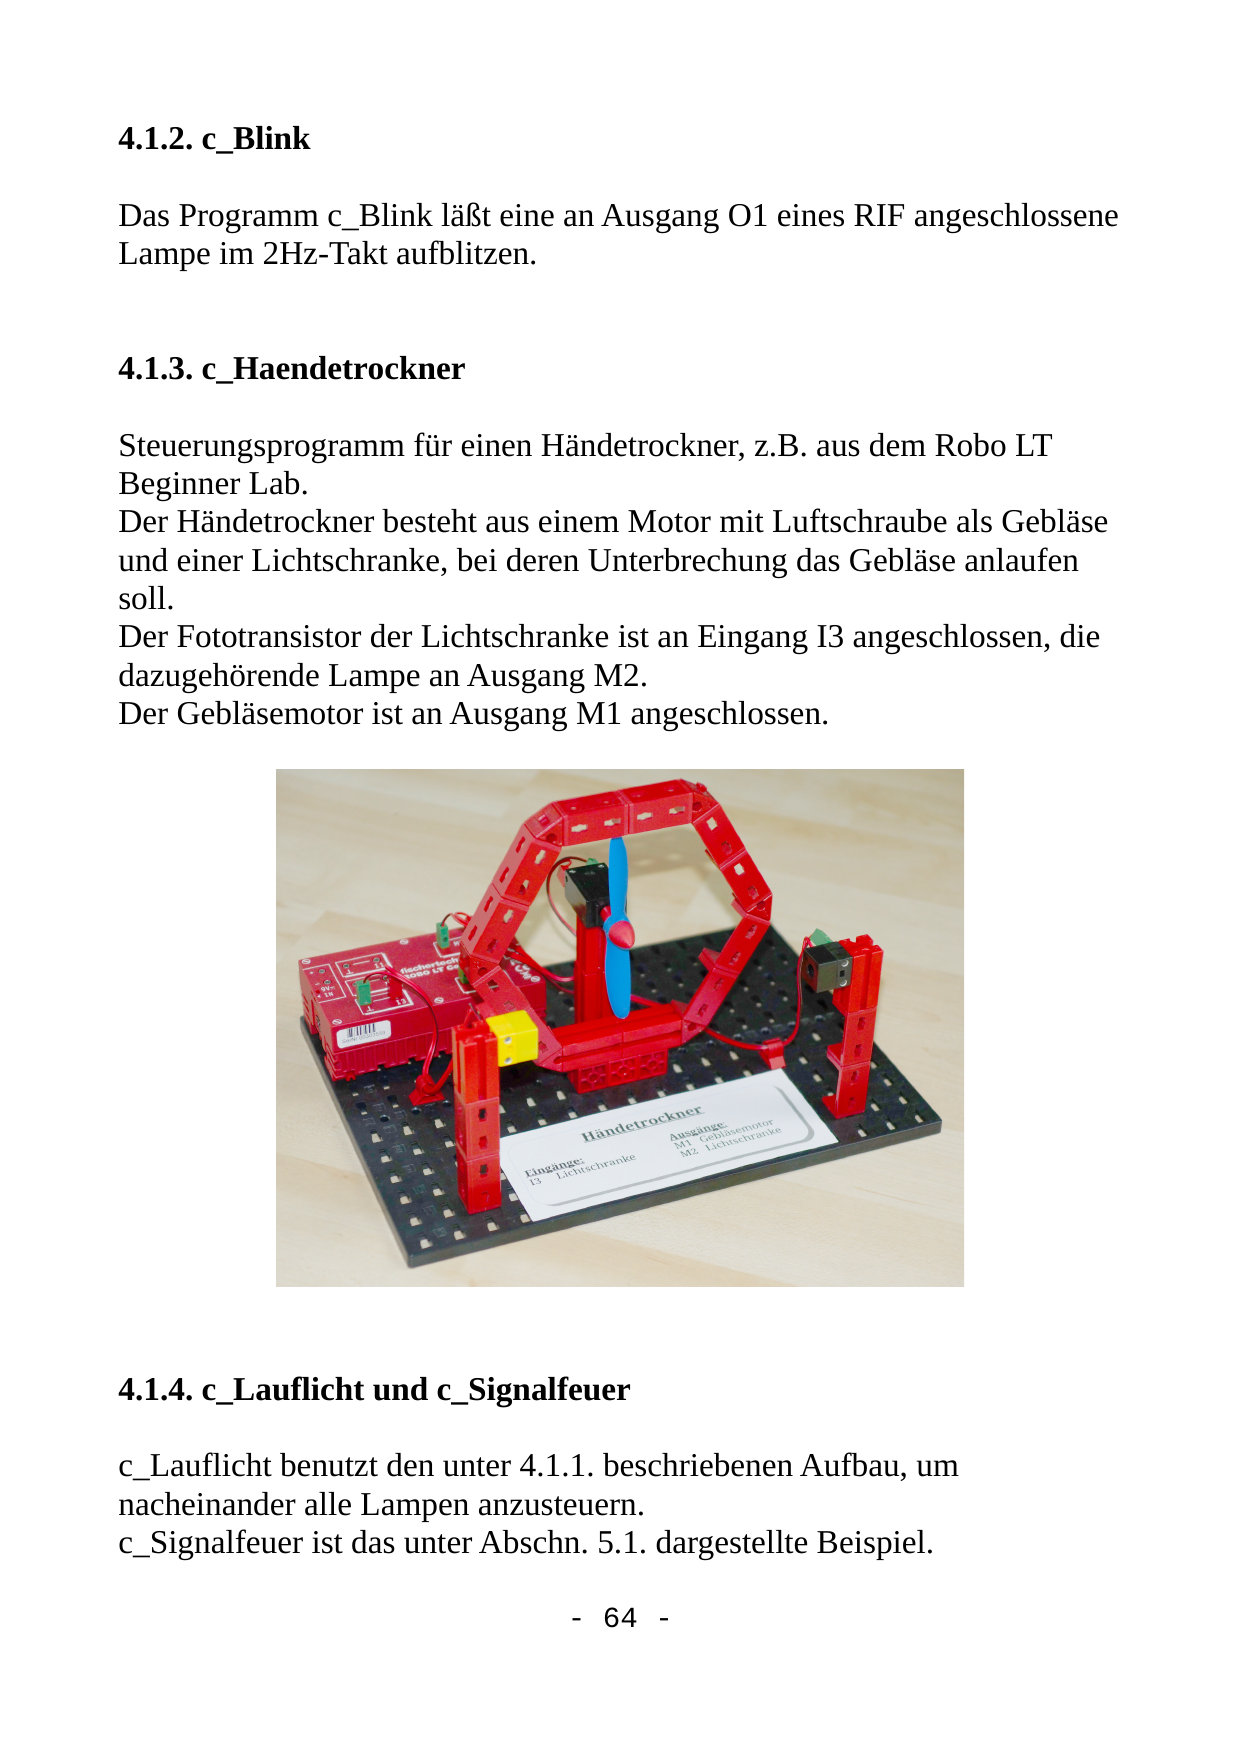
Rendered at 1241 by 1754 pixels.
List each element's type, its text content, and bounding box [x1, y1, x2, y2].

text c_Signalfeuer ist das unter Abschn. 5.1. dargestellte Beispiel. [118, 1522, 1122, 1560]
text 4.1.4. c_Lauflicht und c_Signalfeuer [118, 1369, 1122, 1407]
text 4.1.2. c_Blink [118, 118, 1122, 156]
text Der Fototransistor der Lichtschranke ist an Eingang I3 angeschlossen, die dazugehörende Lampe an Ausgang M2. [118, 616, 1122, 693]
text Der Gebläsemotor ist an Ausgang M1 angeschlossen. [118, 693, 1122, 731]
picture [276, 769, 965, 1287]
text Der Händetrockner besteht aus einem Motor mit Luftschraube als Gebläse und einer Lichtschranke, bei deren Unterbrechung das Gebläse anlaufen soll. [118, 501, 1122, 616]
text Steuerungsprogramm für einen Händetrockner, z.B. aus dem Robo LT Beginner Lab. [118, 425, 1122, 501]
text Das Programm c_Blink läßt eine an Ausgang O1 eines RIF angeschlossene Lampe im 2Hz-Takt aufblitzen. [118, 195, 1122, 271]
text 4.1.3. c_Haendetrockner [118, 348, 1122, 386]
text c_Lauflicht benutzt den unter 4.1.1. beschriebenen Aufbau, um nacheinander alle Lampen anzusteuern. [118, 1445, 1122, 1522]
